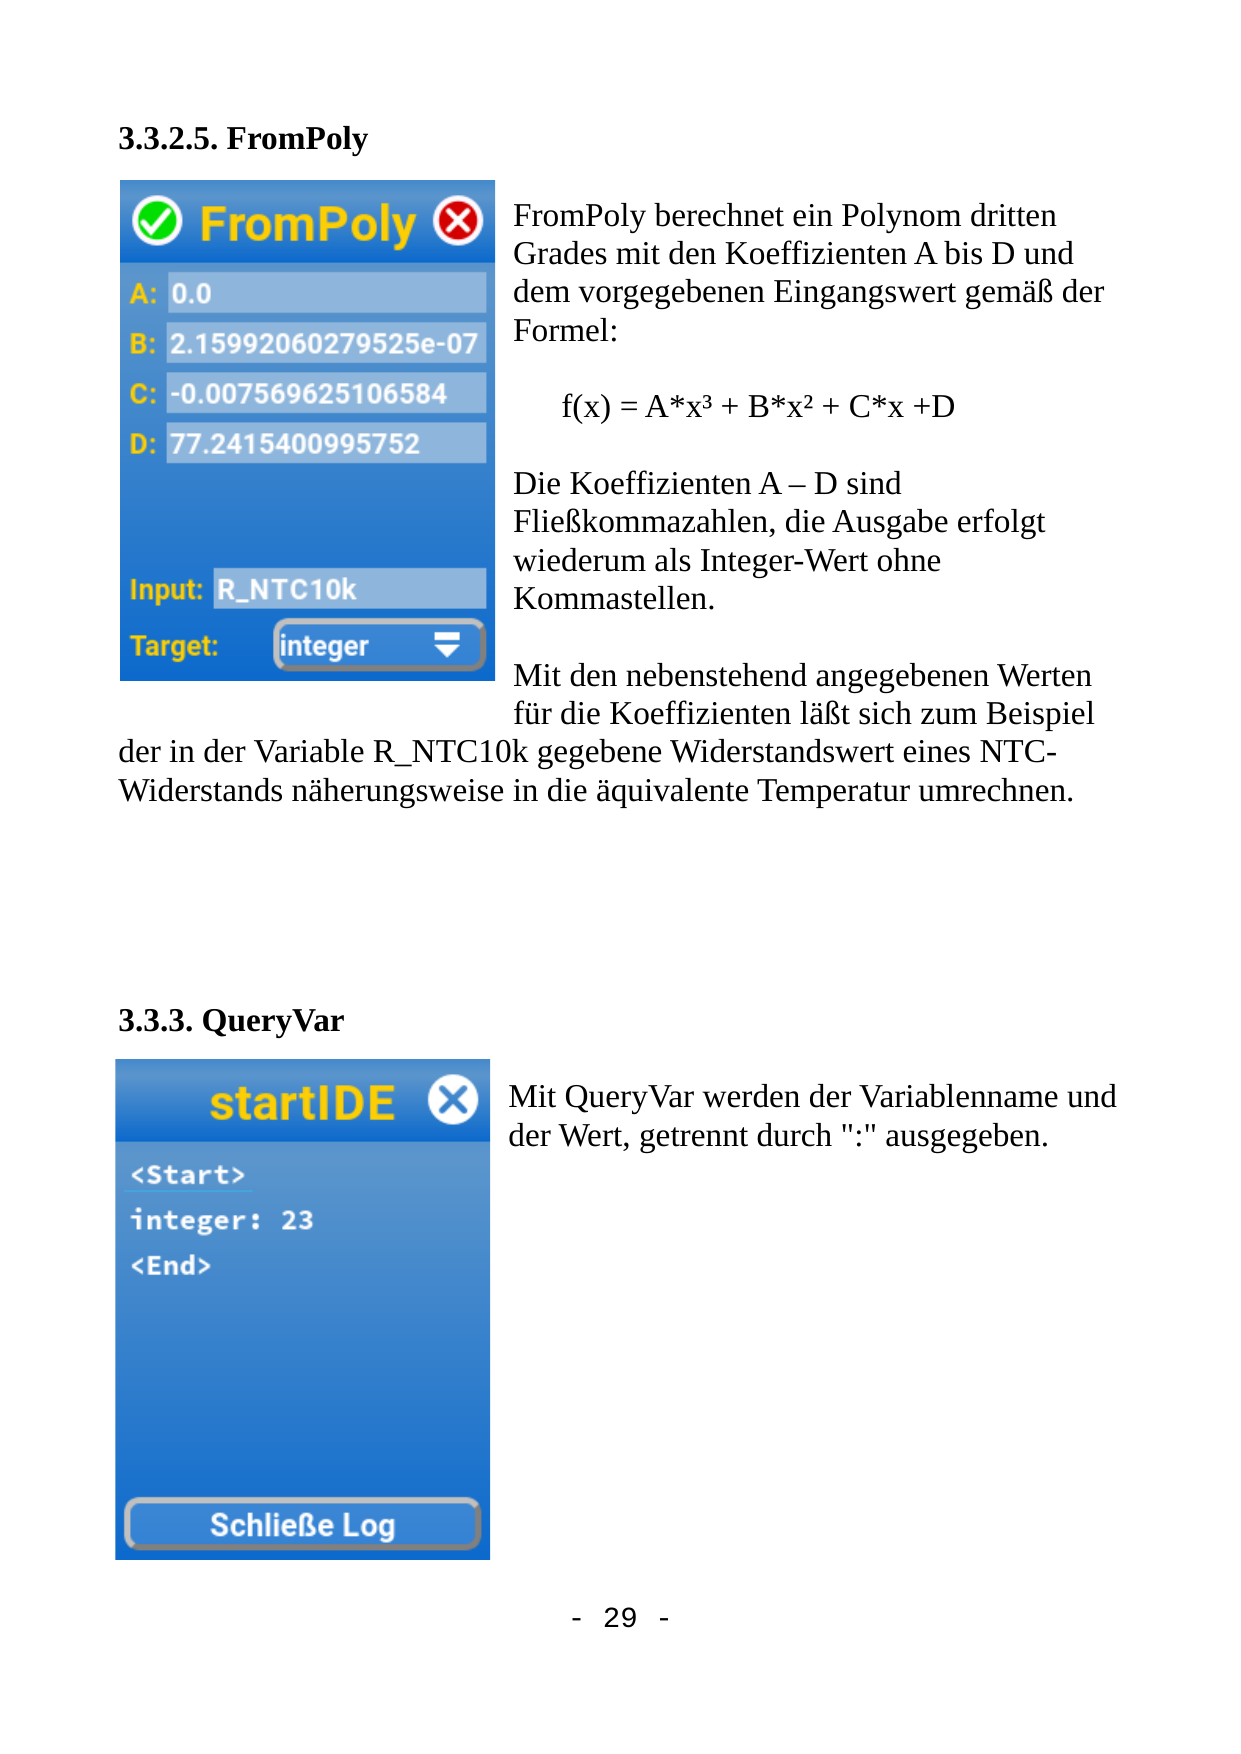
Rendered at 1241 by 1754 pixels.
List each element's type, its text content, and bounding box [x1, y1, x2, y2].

text FromPoly berechnet ein Polynom dritten Grades mit den Koeffizienten A bis D und dem vorgegebenen Eingangswert gemäß der Formel: [496, 195, 1122, 348]
text Mit den nebenstehend angegebenen Werten für die Koeffizienten läßt sich zum Beispiel der in der Variable R_NTC10k gegebene Widerstandswert eines NTC-Widerstands näherungsweise in die äquivalente Temperatur umrechnen. [118, 655, 1122, 808]
text 3.3.2.5. FromPoly [118, 118, 1122, 156]
text Mit QueryVar werden der Variablenname und der Wert, getrennt durch ":" ausgegeben. [491, 1076, 1122, 1153]
picture [120, 180, 496, 681]
text 3.3.3. QueryVar [118, 1000, 1122, 1038]
text Die Koeffizienten A – D sind Fließkommazahlen, die Ausgabe erfolgt wiederum als Integer-Wert ohne Kommastellen. [496, 463, 1122, 616]
picture [115, 1059, 491, 1560]
text f(x) = A*x³ + B*x² + C*x +D [496, 386, 1122, 425]
